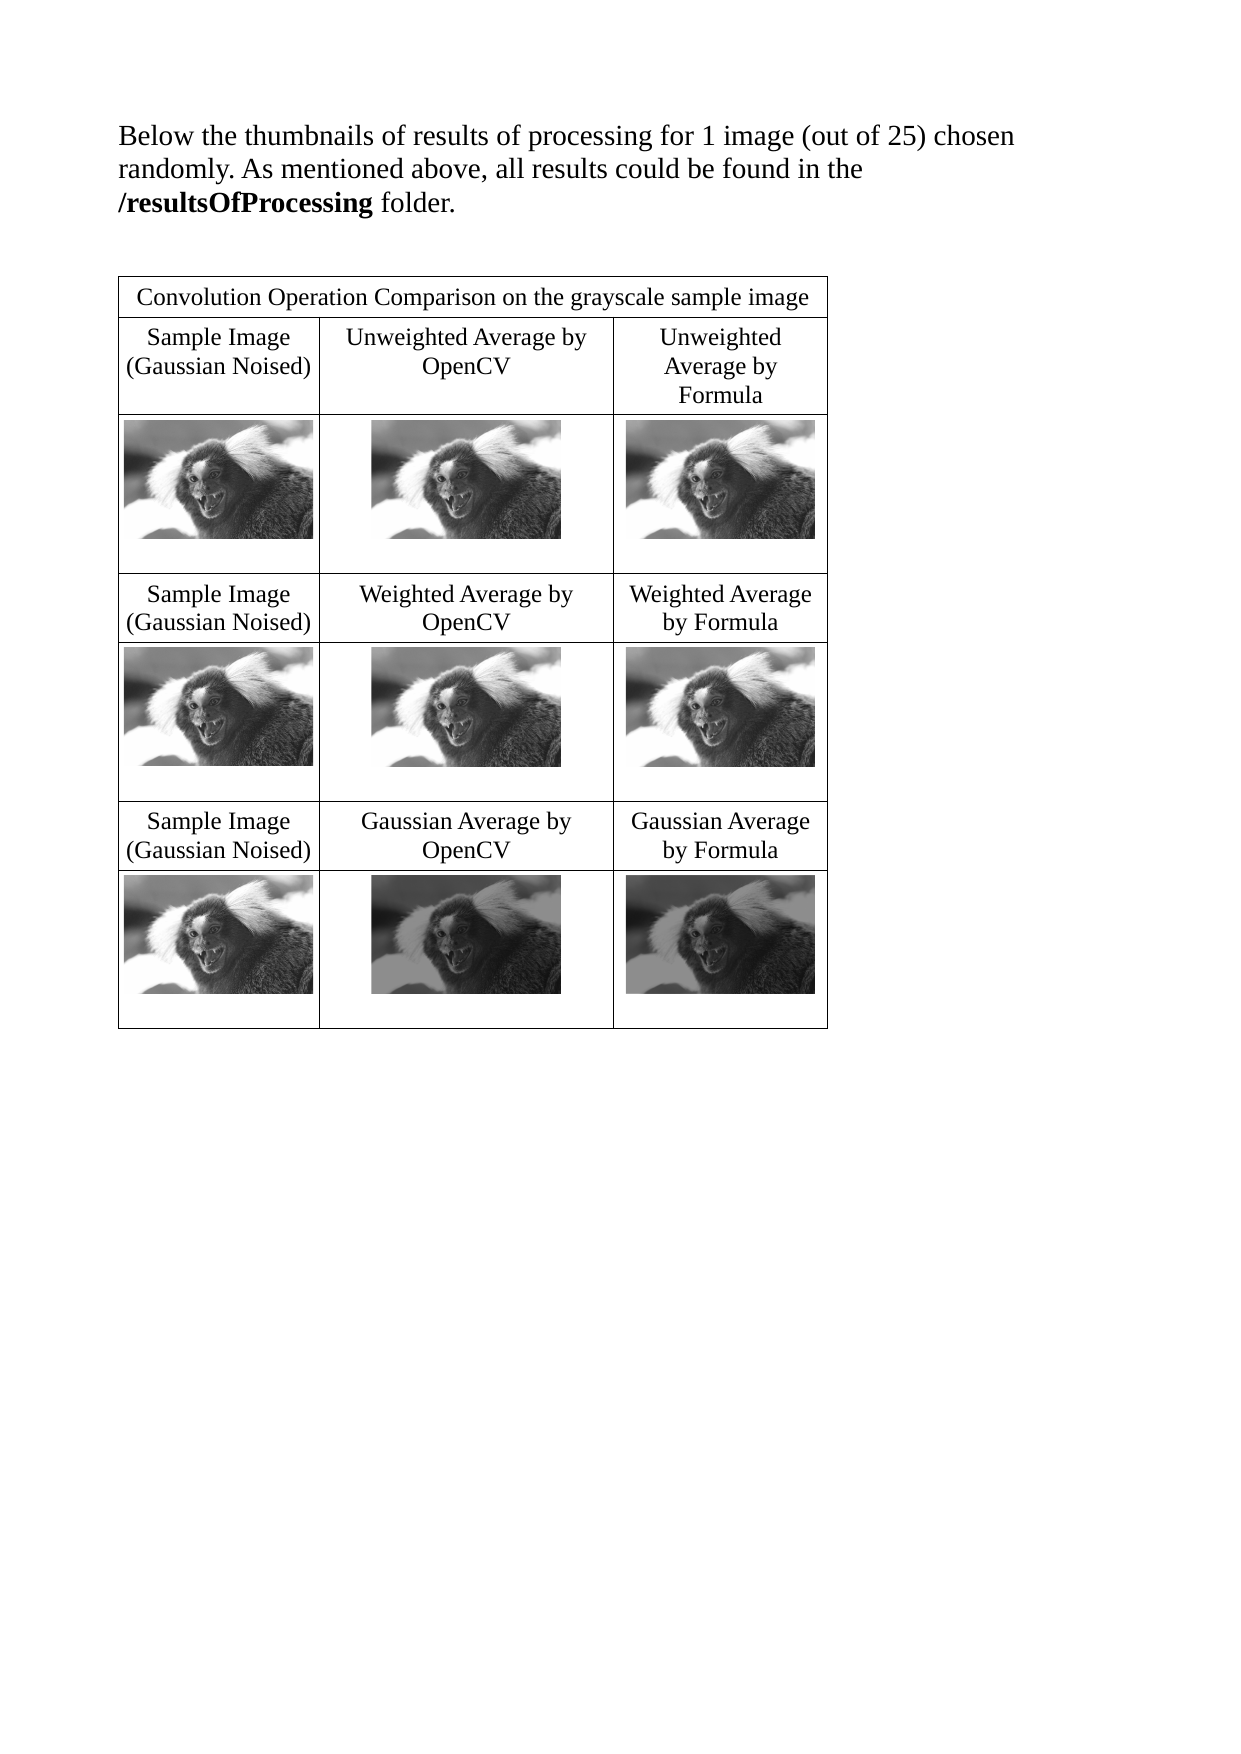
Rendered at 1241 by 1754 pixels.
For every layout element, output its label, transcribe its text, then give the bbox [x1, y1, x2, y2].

picture [625, 647, 815, 767]
table_cell Unweighted Average by Formula [614, 318, 827, 414]
table_cell Sample Image (Gaussian Noised) [119, 318, 319, 414]
table_cell Sample Image (Gaussian Noised) [119, 802, 319, 870]
table_cell [320, 415, 613, 573]
picture [123, 875, 314, 994]
picture [625, 420, 815, 539]
picture [625, 875, 815, 994]
table_cell [320, 643, 613, 801]
table_cell [119, 643, 319, 801]
table_cell [119, 871, 319, 1028]
picture [123, 647, 314, 766]
table_cell [119, 415, 319, 573]
table_cell [320, 871, 613, 1028]
table_cell [614, 643, 827, 801]
table_cell Sample Image (Gaussian Noised) [119, 574, 319, 642]
table_cell [614, 415, 827, 573]
picture [371, 647, 561, 767]
table_cell Gaussian Average by Formula [614, 802, 827, 870]
table_cell Weighted Average by Formula [614, 574, 827, 642]
picture [123, 420, 314, 539]
picture [371, 420, 561, 539]
table_cell [614, 871, 827, 1028]
table_cell Unweighted Average by OpenCV [320, 318, 613, 414]
table_header Convolution Operation Comparison on the grayscale sample image [119, 277, 827, 317]
picture [371, 875, 561, 994]
table_cell Weighted Average by OpenCV [320, 574, 613, 642]
table_cell Gaussian Average by OpenCV [320, 802, 613, 870]
text Below the thumbnails of results of processing for 1 image (out of 25) chosen randomly. As mentioned above, all results could be found in the /resultsOfProcessing folder. [118, 118, 1122, 219]
